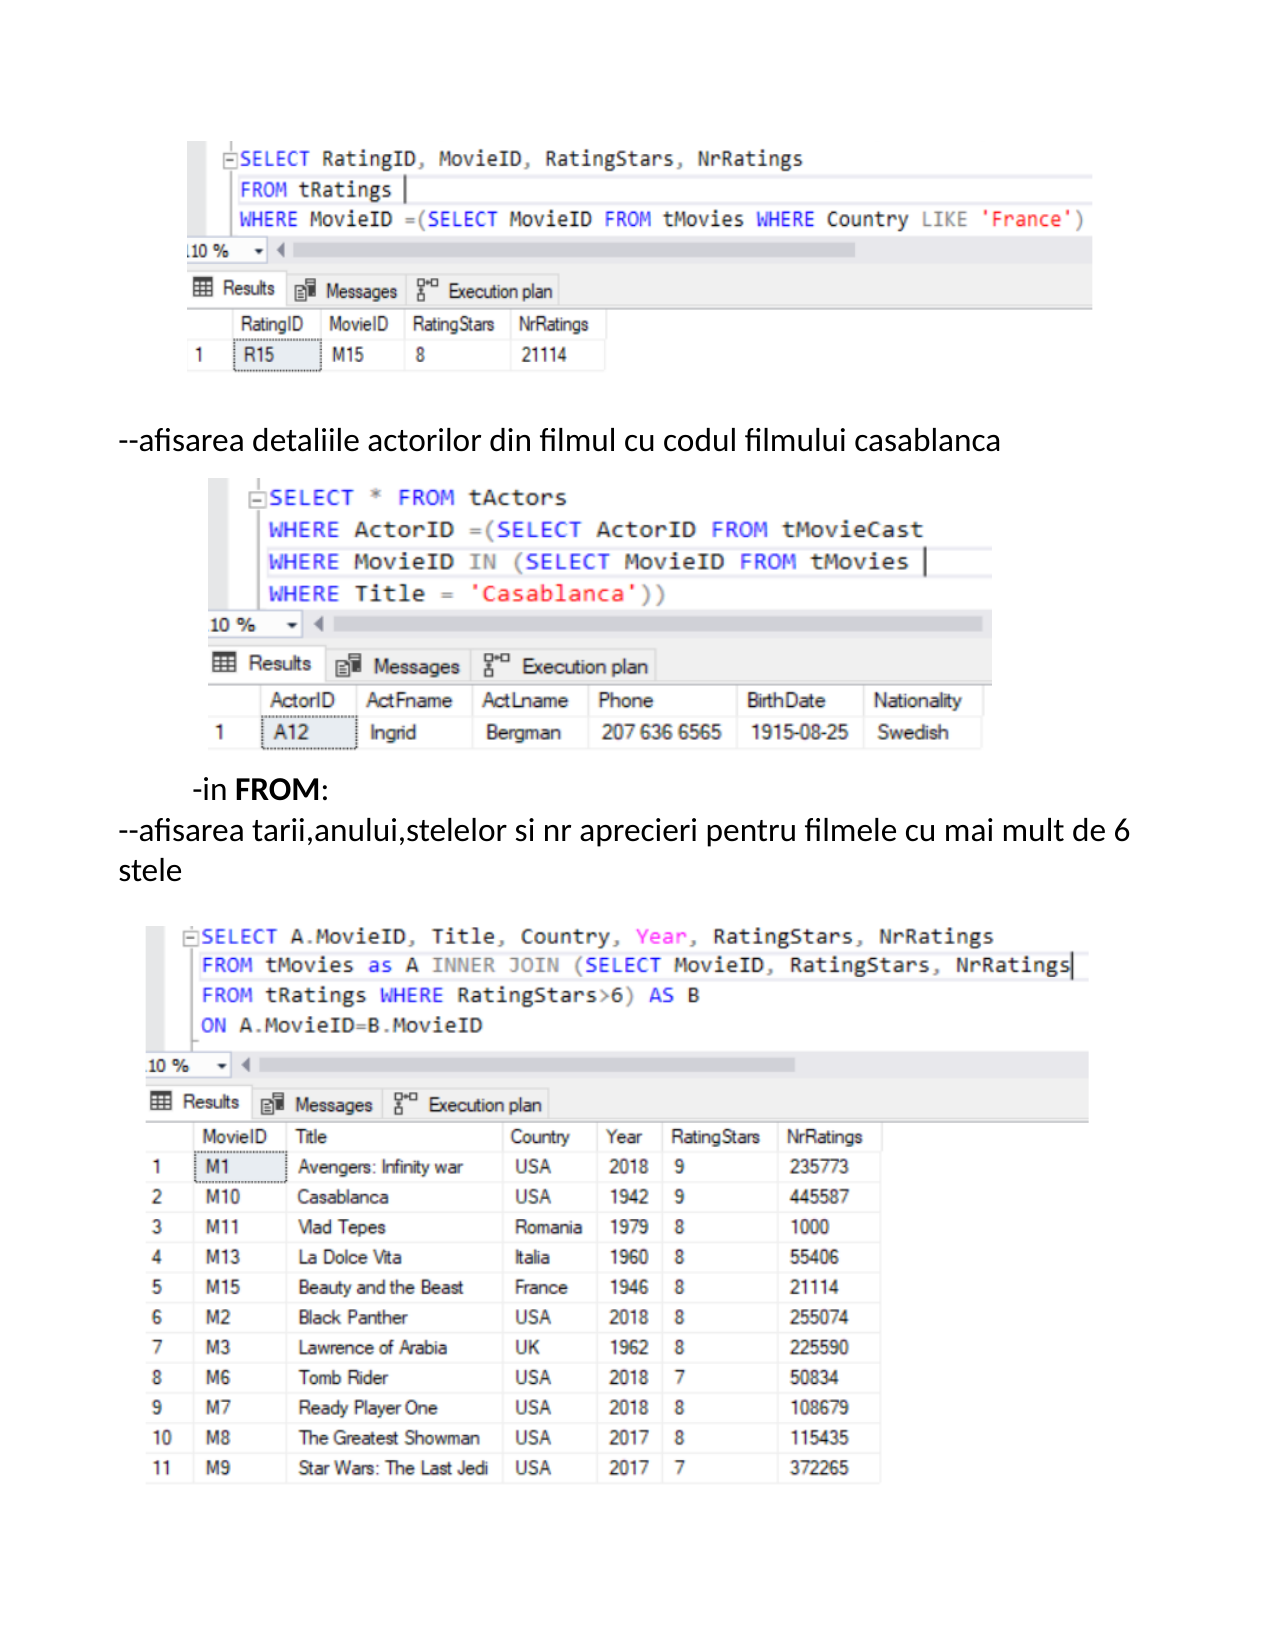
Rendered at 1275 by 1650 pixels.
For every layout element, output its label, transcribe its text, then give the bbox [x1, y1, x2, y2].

text --afisarea tarii,anului,stelelor si nr aprecieri pentru filmele cu mai mult de 6 stele [118, 808, 1157, 890]
picture [208, 478, 992, 768]
text -in FROM: [118, 460, 1157, 808]
picture [187, 141, 1093, 379]
text --afisarea detaliile actorilor din filmul cu codul filmului casablanca [118, 419, 1157, 460]
picture [145, 926, 1089, 1487]
